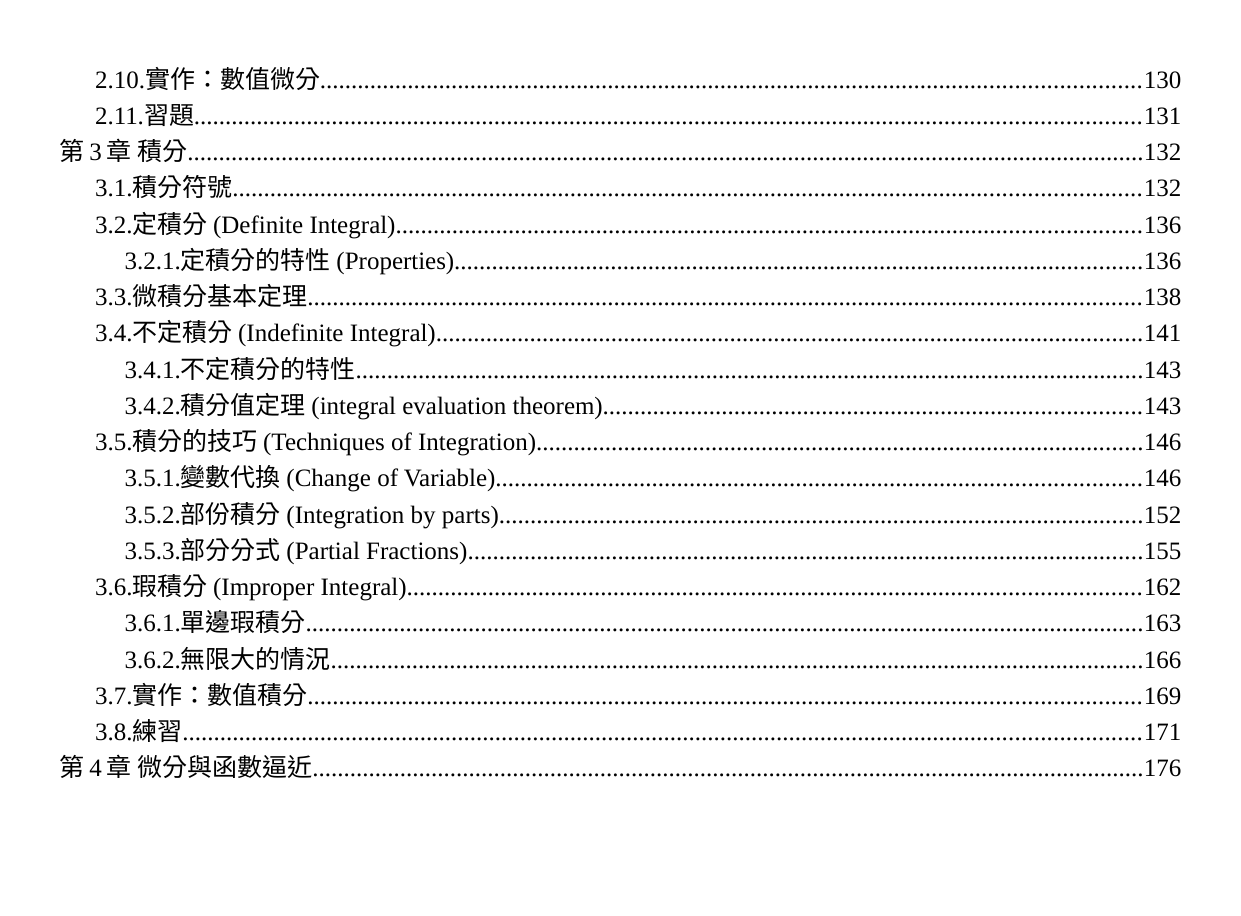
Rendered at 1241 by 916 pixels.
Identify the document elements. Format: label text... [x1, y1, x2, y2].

text 3.1.積分符號 132 [88, 168, 1181, 204]
text 3.2.1.定積分的特性 (Properties) 136 [118, 240, 1181, 277]
text 3.4.2.積分值定理 (integral evaluation theorem) 143 [118, 385, 1181, 422]
text 3.6.瑕積分 (Improper Integral) 162 [88, 567, 1181, 603]
text 3.6.1.單邊瑕積分 163 [118, 603, 1181, 639]
text 3.3.微積分基本定理 138 [88, 277, 1181, 313]
text 3.2.定積分 (Definite Integral) 136 [88, 204, 1181, 240]
text 3.5.2.部份積分 (Integration by parts) 152 [118, 494, 1181, 530]
text 3.6.2.無限大的情況 166 [118, 639, 1181, 675]
text 3.4.不定積分 (Indefinite Integral) 141 [88, 313, 1181, 349]
text 3.4.1.不定積分的特性 143 [118, 349, 1181, 385]
text 3.5.1.變數代換 (Change of Variable) 146 [118, 458, 1181, 494]
text 3.8.練習 171 [88, 712, 1181, 748]
text 2.11.習題 131 [88, 95, 1181, 132]
text 3.7.實作：數值積分 169 [88, 675, 1181, 712]
text 第4章 微分與函數逼近 176 [59, 748, 1181, 784]
text 2.10.實作：數值微分 130 [88, 59, 1181, 95]
text 3.5.3.部分分式 (Partial Fractions) 155 [118, 530, 1181, 567]
text 3.5.積分的技巧 (Techniques of Integration) 146 [88, 422, 1181, 458]
text 第3章 積分 132 [59, 132, 1181, 168]
